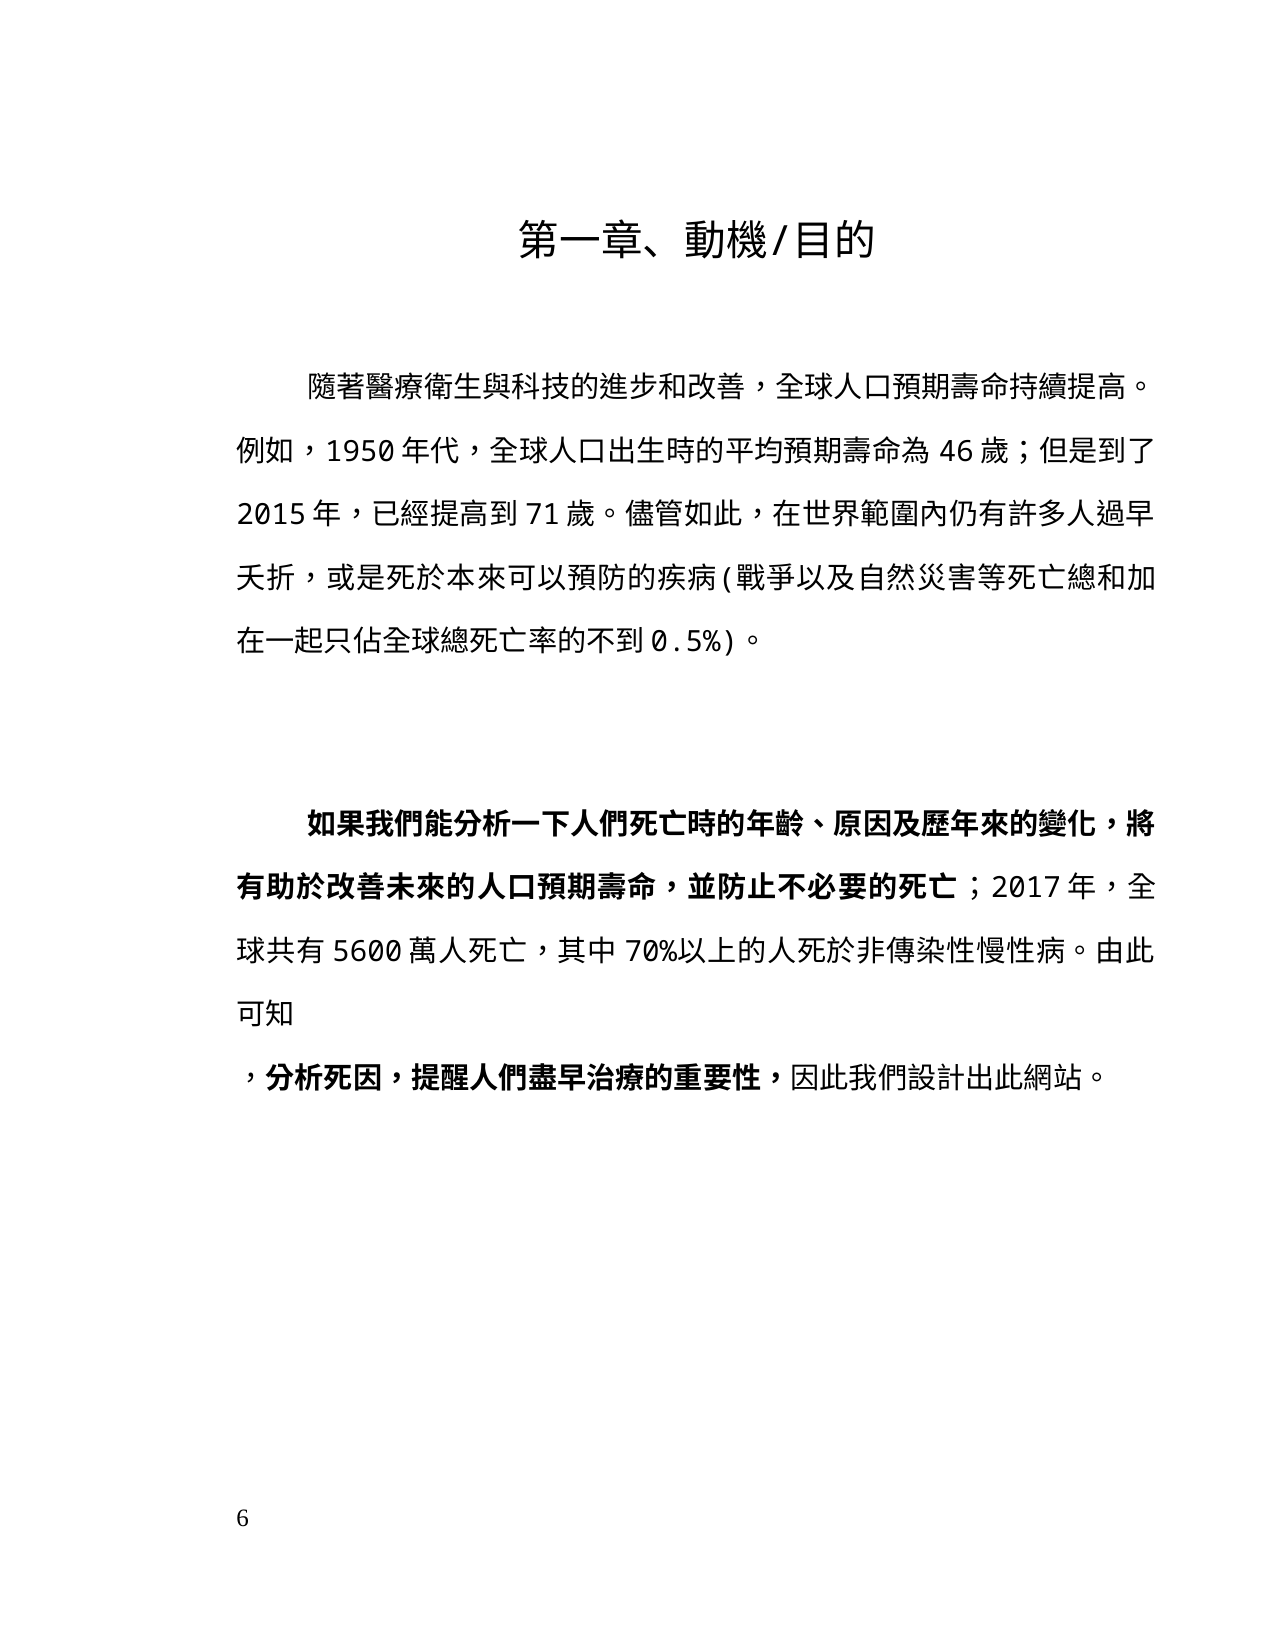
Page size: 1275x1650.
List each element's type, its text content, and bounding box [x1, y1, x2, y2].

text 第一章、動機/目的 [236, 207, 1157, 267]
text 隨著醫療衛生與科技的進步和改善，全球人口預期壽命持續提高。例如，1950年代，全球人口出生時的平均預期壽命為46歲；但是到了2015年，已經提高到71歲。儘管如此，在世界範圍內仍有許多人過早夭折，或是死於本來可以預防的疾病(戰爭以及自然災害等死亡總和加在一起只佔全球總死亡率的不到0.5%)。 [236, 364, 1157, 660]
text 如果我們能分析一下人們死亡時的年齡、原因及歷年來的變化，將有助於改善未來的人口預期壽命，並防止不必要的死亡；2017年，全球共有5600萬人死亡，其中70%以上的人死於非傳染性慢性病。由此可知 [236, 800, 1157, 1033]
text ，分析死因，提醒人們盡早治療的重要性，因此我們設計出此網站。 [236, 1054, 1157, 1097]
